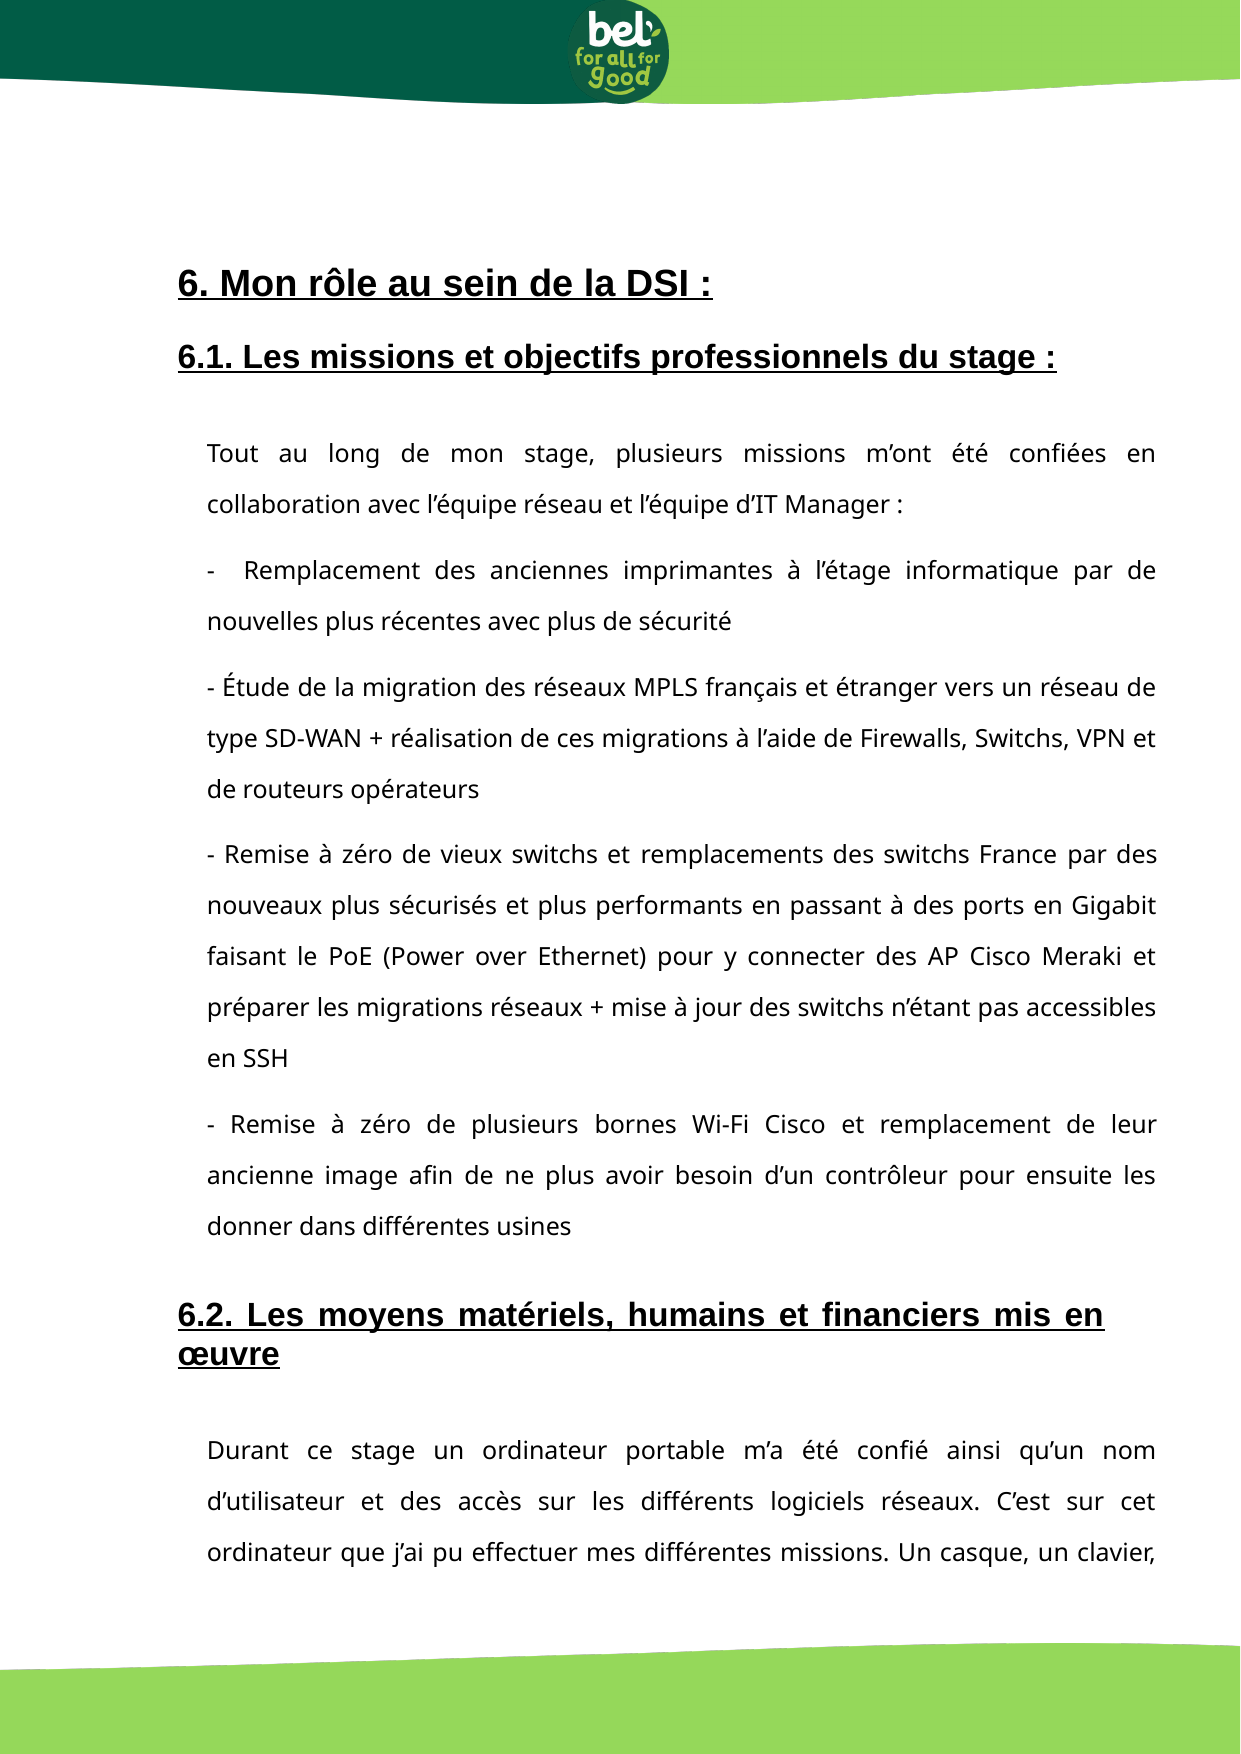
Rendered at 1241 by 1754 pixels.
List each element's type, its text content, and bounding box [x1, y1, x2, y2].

picture [0, 0, 1240, 104]
text Durant ce stage un ordinateur portable m’a été confié ainsi qu’un nom d’utilisateur et des accès sur les différents logiciels réseaux. C’est sur cet ordinateur que j’ai pu effectuer mes différentes missions. Un casque, un clavier, une souris et un sac m’ont été remis pour que je puisse travailler et me déplacer plus facilement dans les transports. Lorsque j’étais sur le site de Suresnes, 2 écrans externes avec bras articulés étaient à ma disposition. [177, 1385, 1181, 1568]
text - Remise à zéro de plusieurs bornes Wi-Fi Cisco et remplacement de leur ancienne image afin de ne plus avoir besoin d’un contrôleur pour ensuite les donner dans différentes usines [177, 1059, 1181, 1243]
subtitle 6.2. Les moyens matériels, humains et financiers mis en œuvre [177, 1295, 1181, 1372]
text - Étude de la migration des réseaux MPLS français et étranger vers un réseau de type SD-WAN + réalisation de ces migrations à l’aide de Firewalls, Switchs, VPN et de routeurs opérateurs [177, 622, 1181, 789]
text - Remise à zéro de vieux switchs et remplacements des switchs France par des nouveaux plus sécurisés et plus performants en passant à des ports en Gigabit faisant le PoE (Power over Ethernet) pour y connecter des AP Cisco Meraki et préparer les migrations réseaux + mise à jour des switchs n’étant pas accessibles en SSH [177, 789, 1181, 1059]
text Tout au long de mon stage, plusieurs missions m’ont été confiées en collaboration avec l’équipe réseau et l’équipe d’IT Manager : [177, 388, 1181, 505]
text - Remplacement des anciennes imprimantes à l’étage informatique par de nouvelles plus récentes avec plus de sécurité [177, 505, 1181, 622]
subtitle 6. Mon rôle au sein de la DSI : [177, 260, 1181, 304]
picture [0, 1643, 1241, 1754]
subtitle 6.1. Les missions et objectifs professionnels du stage : [177, 337, 1181, 376]
